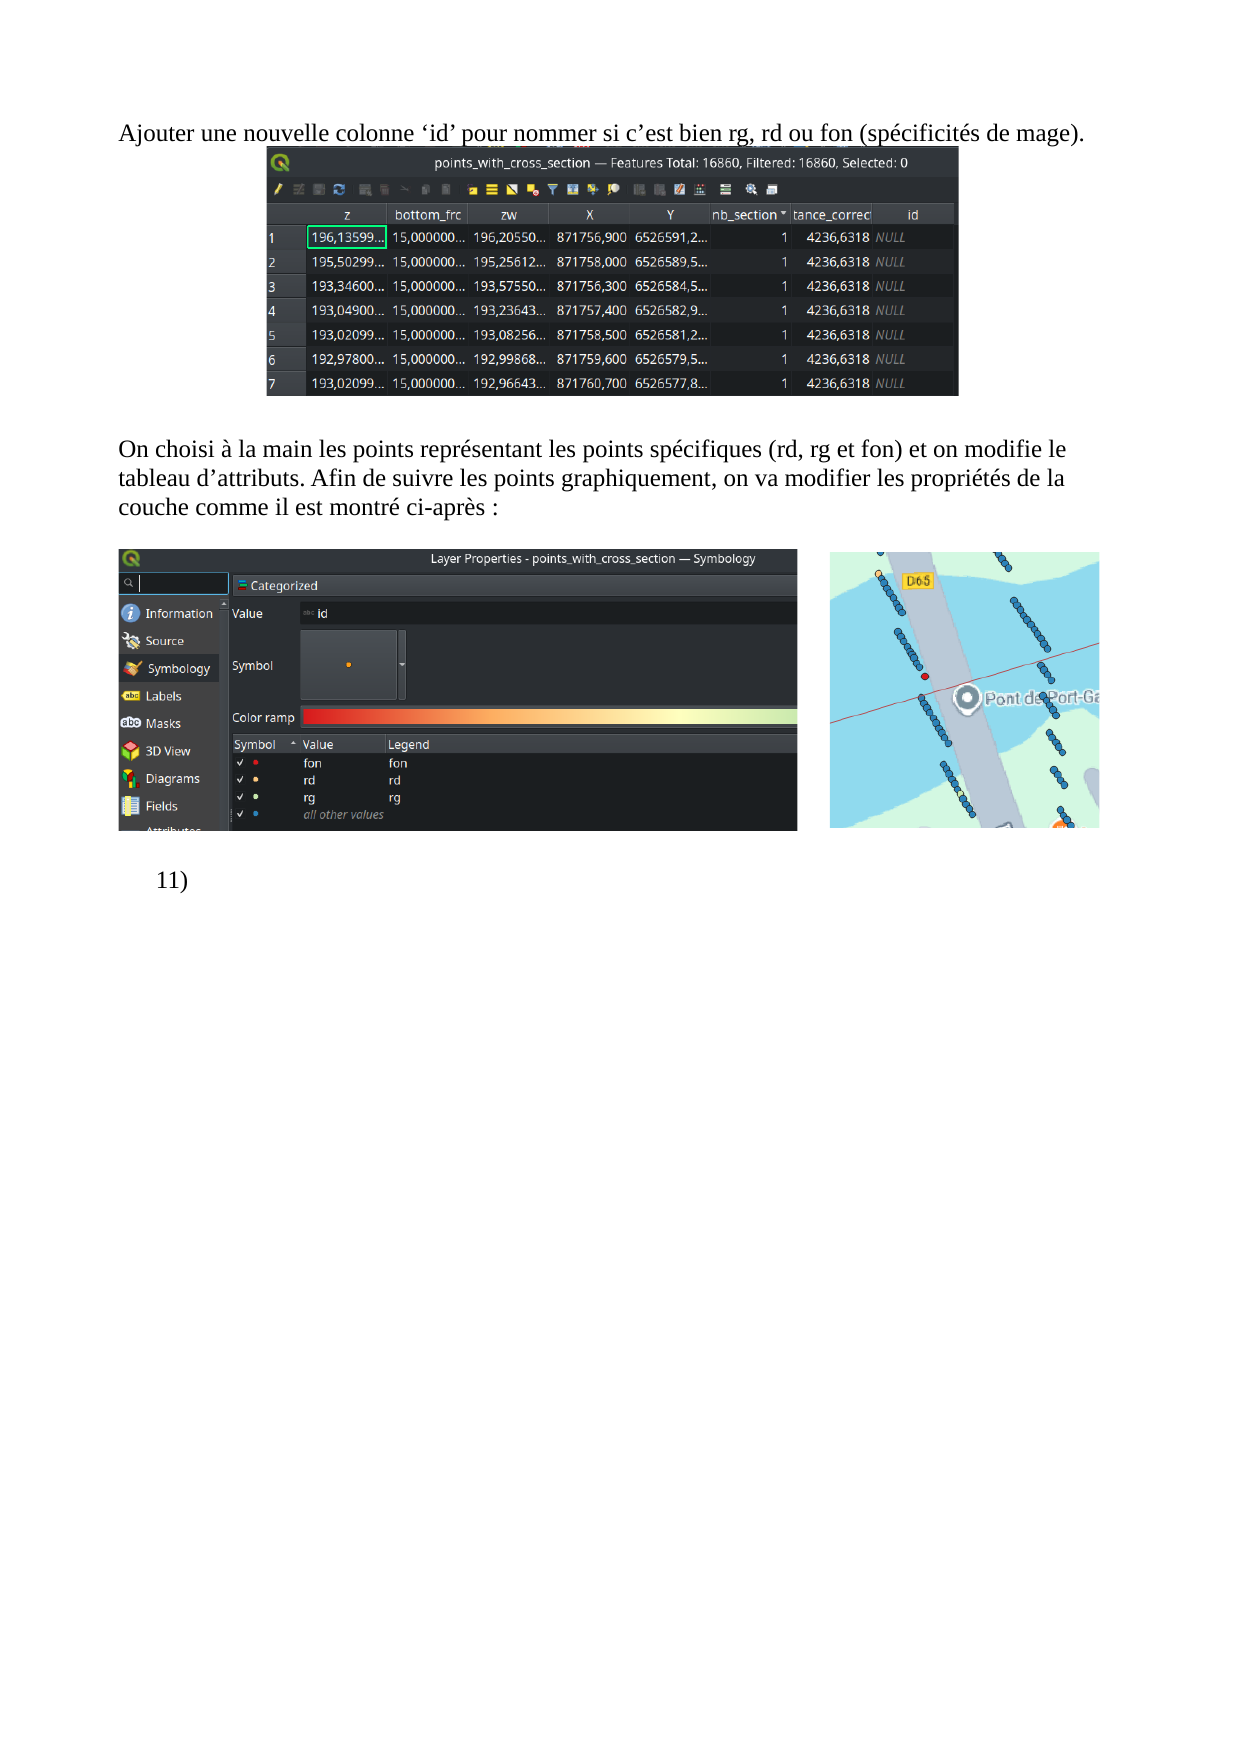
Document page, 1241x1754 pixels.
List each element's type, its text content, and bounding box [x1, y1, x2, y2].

picture [266, 146, 959, 396]
text On choisi à la main les points représentant les points spécifiques (rd, rg et fon) et on modifie le tableau d’attributs. Afin de suivre les points graphiquement, on va modifier les propriétés de la couche comme il est montré ci-après : [118, 434, 1122, 521]
picture [118, 549, 798, 831]
text Ajouter une nouvelle colonne ‘id’ pour nommer si c’est bien rg, rd ou fon (spécificités de mage). [118, 118, 1122, 147]
picture [829, 552, 1100, 828]
